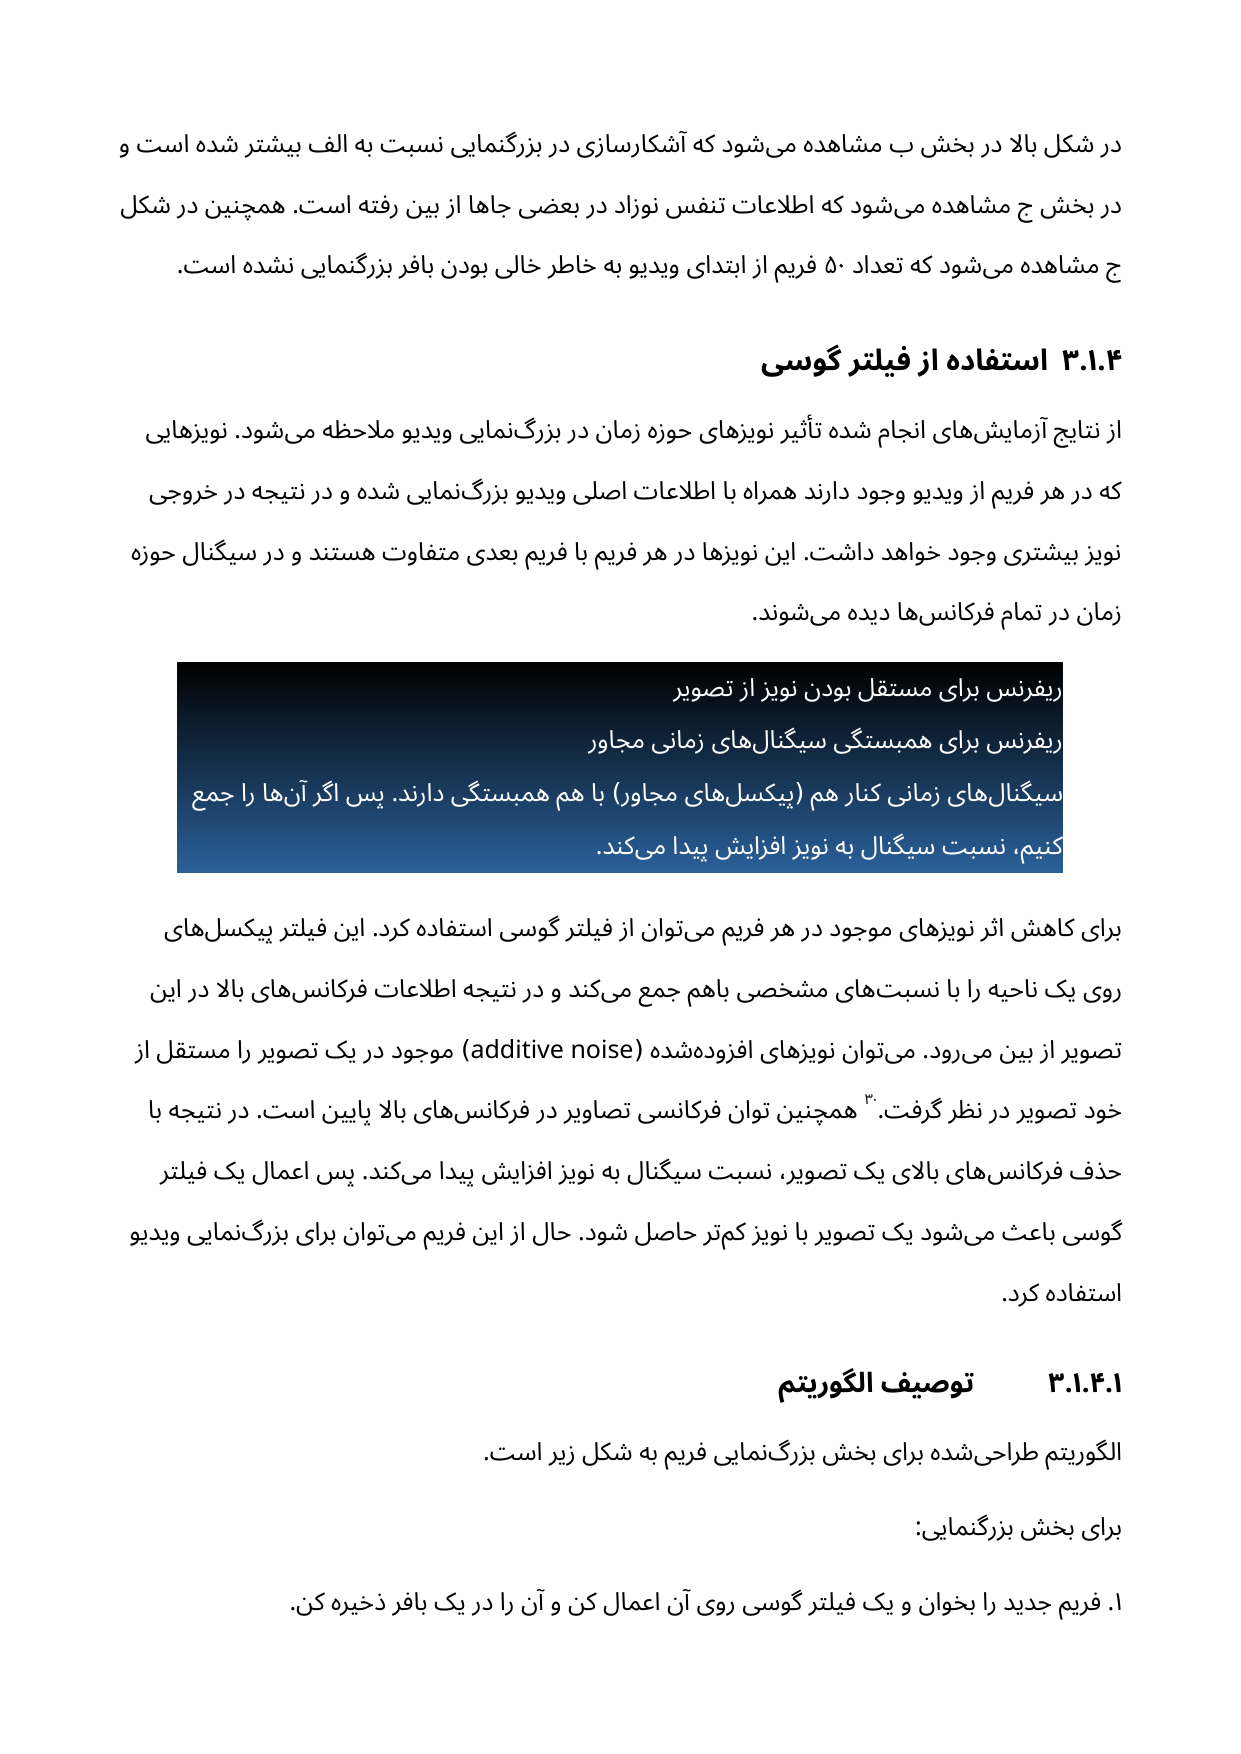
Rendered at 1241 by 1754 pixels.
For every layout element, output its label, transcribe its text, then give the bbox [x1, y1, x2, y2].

text ۱. فریم جدید را بخوان و یک فیلتر گوسی روی آن اعمال کن و آن را در یک بافر ذخیره کن. [118, 1576, 1122, 1629]
text ریفرنس برای مستقل بودن نویز از تصویر ریفرنس برای همبستگی سیگنال‌های زمانی مجاور سیگنال‌های زمانی کنار هم (پیکسل‌های مجاور) با هم همبستگی دارند. پس اگر آن‌ها را جمع کنیم، نسبت سیگنال به نویز افزایش پیدا می‌کند. [177, 662, 1063, 873]
subtitle استفاده از فیلتر گوسی [118, 329, 1122, 392]
text در شکل بالا در بخش ب مشاهده می‌شود که آشکارسازی در بزرگنمایی نسبت به الف بیشتر شده است و در بخش ج مشاهده می‌شود که اطلاعات تنفس نوزاد در بعضی جاها از بین رفته است. همچنین در شکل ج مشاهده می‌شود که تعداد ۵۰ فریم از ابتدای ویدیو به خاطر خالی بودن بافر بزرگنمایی نشده است. [118, 118, 1122, 292]
text الگوریتم طراحی‌شده برای بخش بزرگ‌نمایی فریم به شکل زیر است. [118, 1426, 1122, 1478]
subtitle توصیف الگوریتم [118, 1354, 1122, 1413]
text برای بخش بزرگنمایی: [118, 1501, 1122, 1554]
text برای کاهش اثر نویزهای موجود در هر فریم می‌توان از فیلتر گوسی استفاده کرد. این فیلتر پیکسل‌های روی یک ناحیه را با نسبت‌های مشخصی باهم جمع می‌کند و در نتیجه اطلاعات فرکانس‌های بالا در این تصویر از بین می‌رود. می‌توان نویزهای افزوده‌شده (additive noise) موجود در یک تصویر را مستقل از خود تصویر در نظر گرفت. همچنین توان فرکانسی تصاویر در فرکانس‌های بالا پایین است. در نتیجه با حذف فرکانس‌های بالای یک تصویر، نسبت سیگنال به نویز افزایش پیدا می‌کند. پس اعمال یک فیلتر گوسی باعث می‌شود یک تصویر با نویز کم‌تر حاصل شود. حال از این فریم می‌توان برای بزرگ‌نمایی ویدیو استفاده کرد. [118, 902, 1122, 1319]
text از نتایج آزمایش‌های انجام شده تأثیر نویزهای حوزه زمان در بزرگ‌نمایی ویدیو ملاحظه می‌شود. نویزهایی که در هر فریم از ویدیو وجود دارند همراه با اطلاعات اصلی ویدیو بزرگ‌نمایی شده و در نتیجه در خروجی نویز بیشتری وجود خواهد داشت. این نویزها در هر فریم با فریم بعدی متفاوت هستند و در سیگنال حوزه زمان در تمام فرکانس‌ها دیده می‌شوند. [118, 404, 1122, 639]
